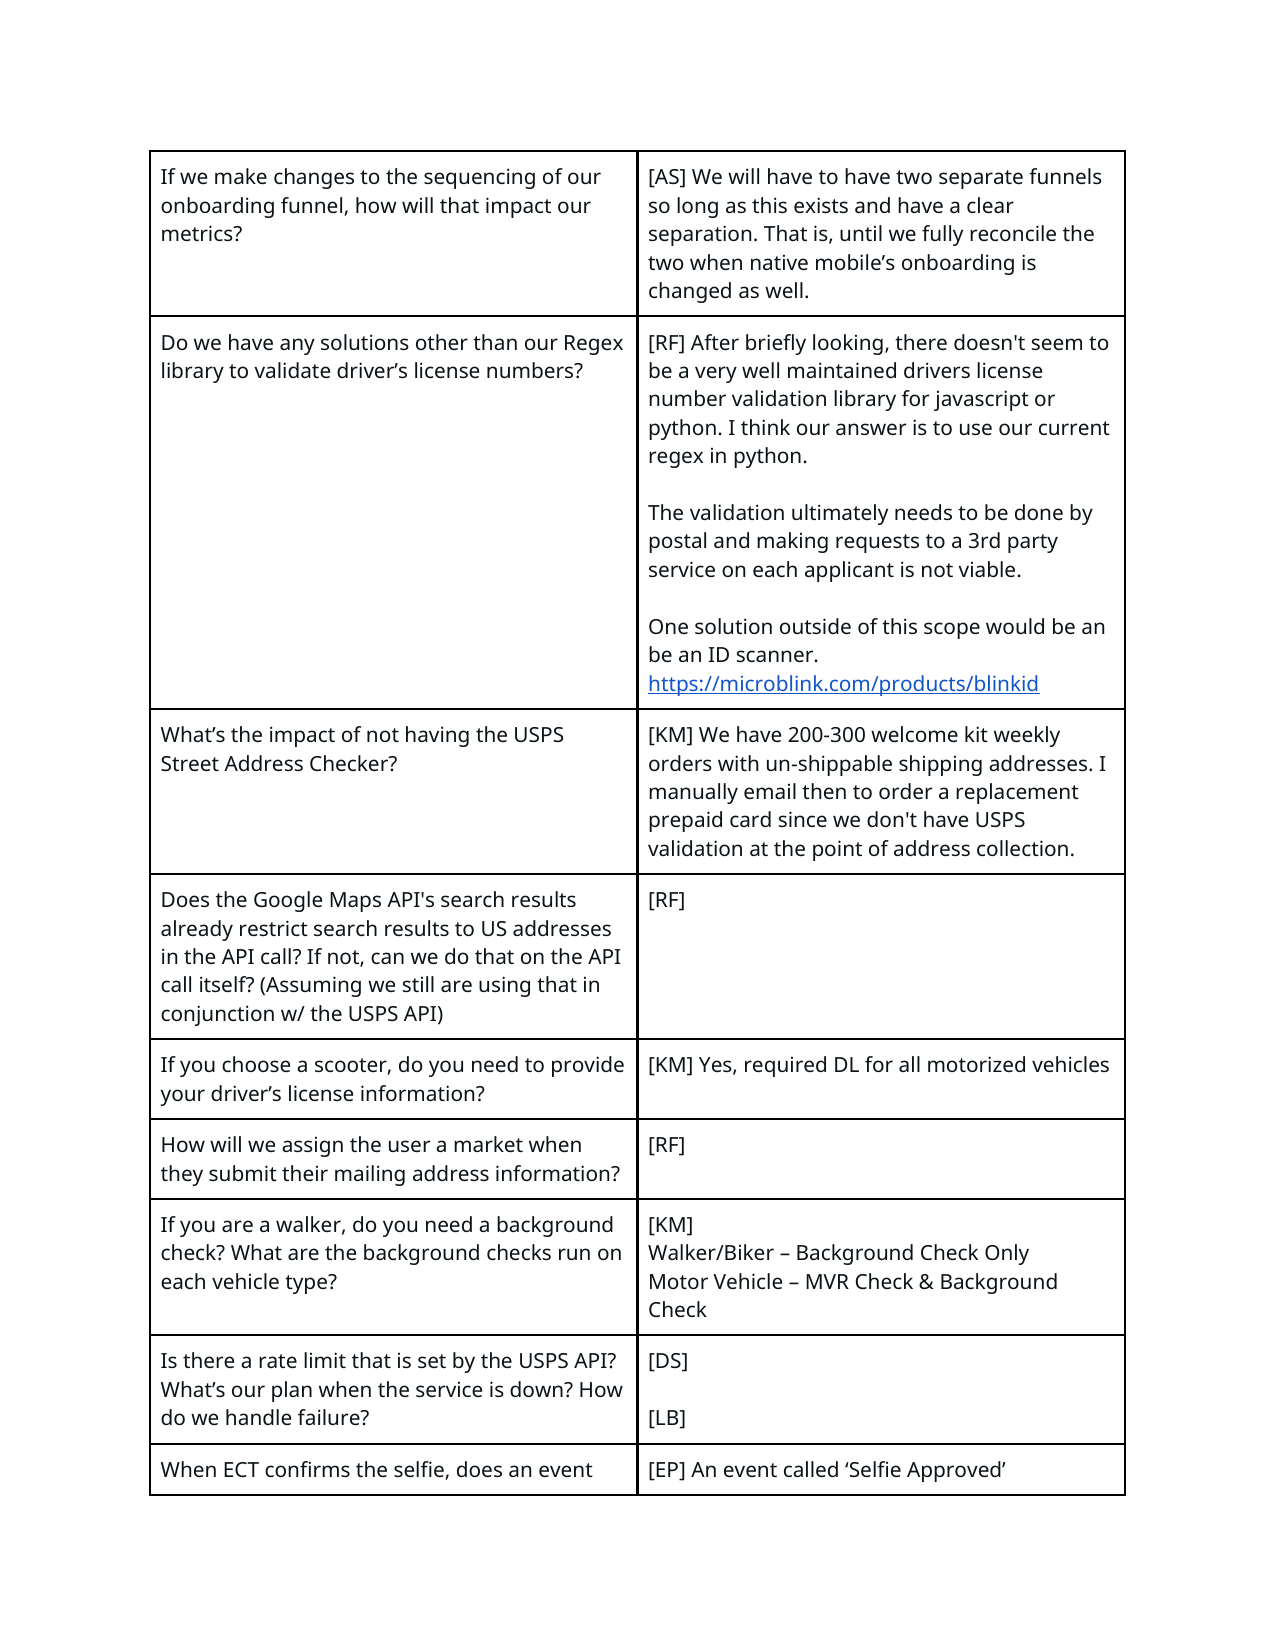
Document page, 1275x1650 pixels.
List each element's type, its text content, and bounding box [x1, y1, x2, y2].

table_cell [KM] Yes, required DL for all motorized vehicles [639, 1040, 1124, 1118]
table_cell [EP] An event called ‘Selfie Approved’ [639, 1445, 1124, 1494]
table_cell If we make changes to the sequencing of our onboarding funnel, how will that impact our metrics? [151, 152, 636, 315]
table_cell [KM] Walker/Biker – Background Check Only Motor Vehicle – MVR Check & Background Check [639, 1200, 1124, 1334]
table_cell [RF] [639, 875, 1124, 1038]
table_cell [AS] We will have to have two separate funnels so long as this exists and have a clear separation. That is, until we fully reconcile the two when native mobile’s onboarding is changed as well. [639, 152, 1124, 315]
table_cell If you are a walker, do you need a background check? What are the background checks run on each vehicle type? [151, 1200, 636, 1334]
table_cell [RF] [639, 1120, 1124, 1197]
table_cell [DS] [LB] [639, 1336, 1124, 1442]
table_cell Does the Google Maps API's search results already restrict search results to US addresses in the API call? If not, can we do that on the API call itself? (Assuming we still are using that in conjunction w/ the USPS API) [151, 875, 636, 1038]
table_cell When ECT confirms the selfie, does an event [151, 1445, 636, 1494]
table_cell If you choose a scooter, do you need to provide your driver’s license information? [151, 1040, 636, 1118]
table_cell [KM] We have 200-300 welcome kit weekly orders with un-shippable shipping addresses. I manually email then to order a replacement prepaid card since we don't have USPS validation at the point of address collection. [639, 710, 1124, 873]
table_cell [RF] After briefly looking, there doesn't seem to be a very well maintained drivers license number validation library for javascript or python. I think our answer is to use our current regex in python. The validation ultimately needs to be done by postal and making requests to a 3rd party service on each applicant is not viable. One solution outside of this scope would be an be an ID scanner. https://microblink.com/products/blinkid [639, 317, 1124, 708]
table_cell How will we assign the user a market when they submit their mailing address information? [151, 1120, 636, 1197]
table_cell Do we have any solutions other than our Regex library to validate driver’s license numbers? [151, 317, 636, 708]
table_cell Is there a rate limit that is set by the USPS API? What’s our plan when the service is down? How do we handle failure? [151, 1336, 636, 1442]
table_cell What’s the impact of not having the USPS Street Address Checker? [151, 710, 636, 873]
